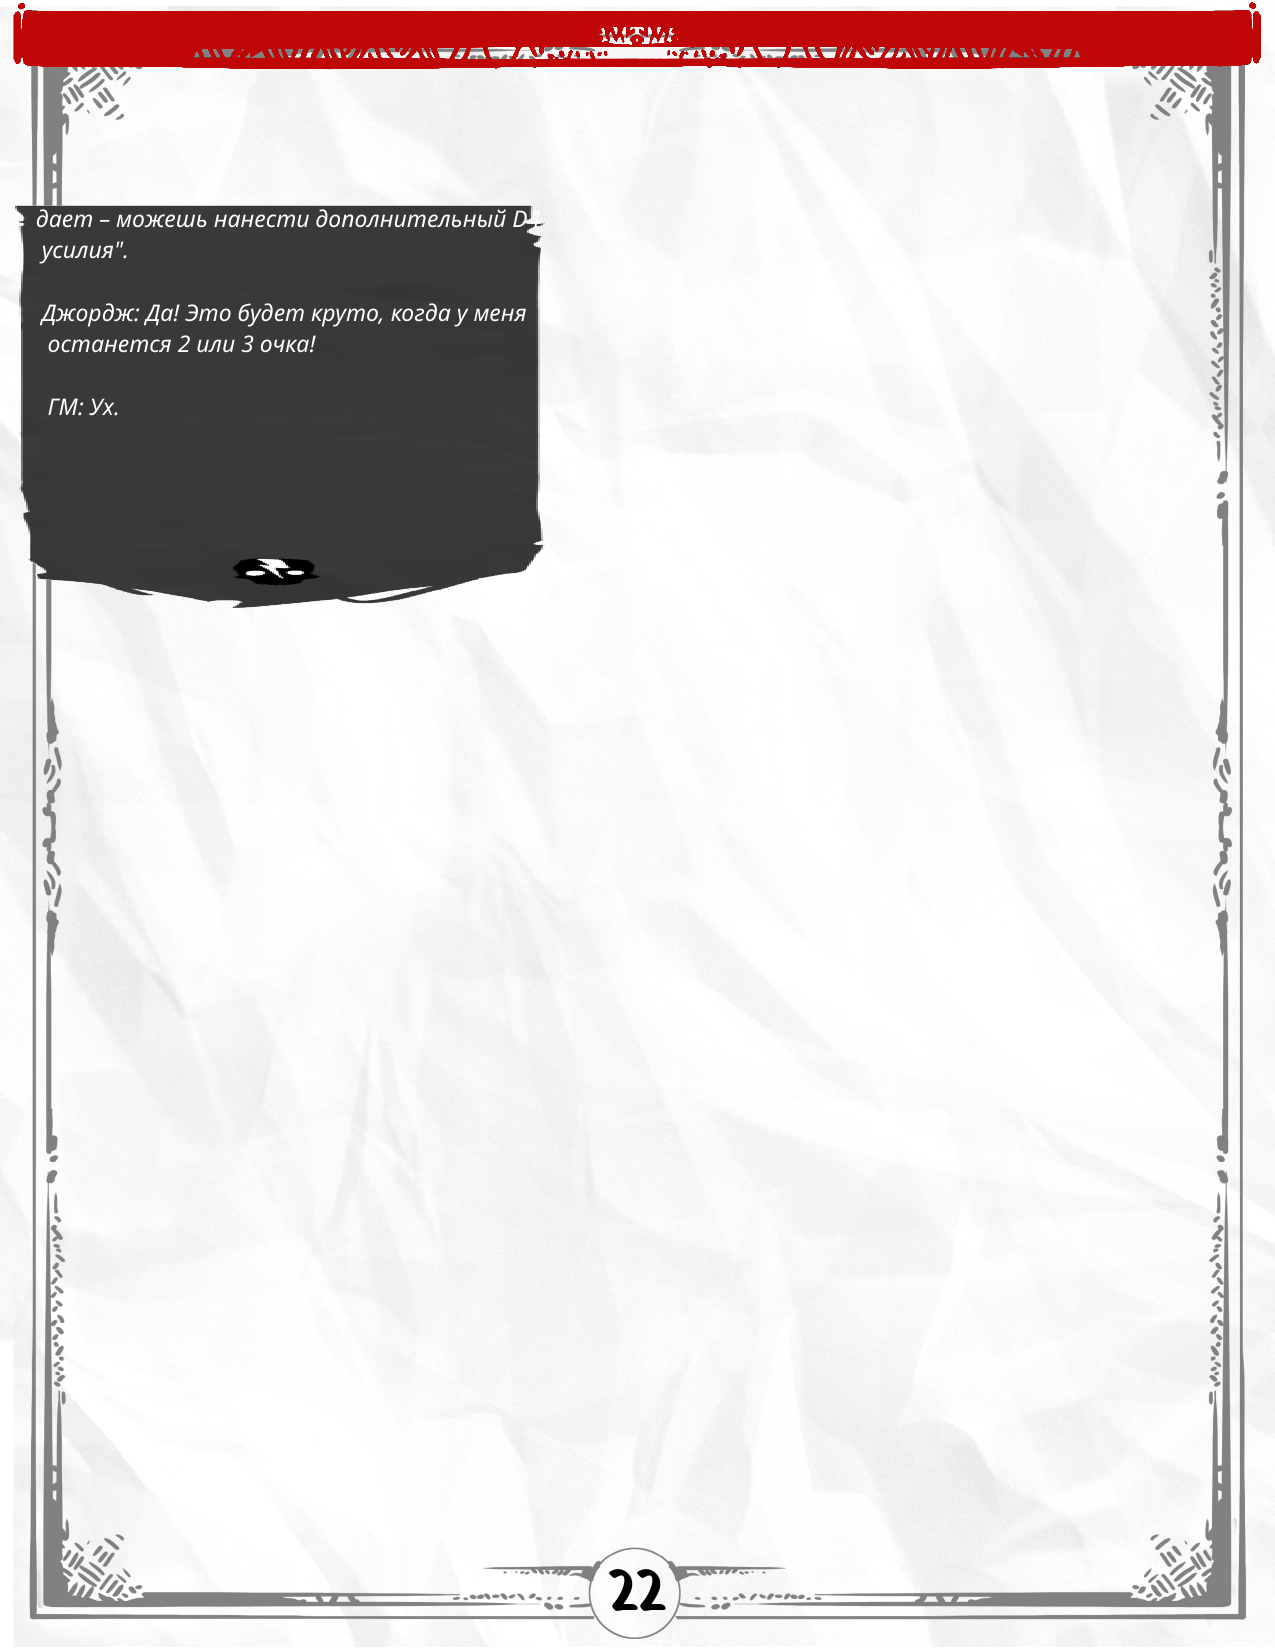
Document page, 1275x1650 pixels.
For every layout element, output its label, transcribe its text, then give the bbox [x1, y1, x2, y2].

text дает – можешь нанести дополнительный D4 усилия". Джордж: Да! Это будет круто, когда у меня останется 2 или 3 очка! ГМ: Ух. [0, 203, 564, 609]
picture [0, 0, 1275, 1647]
